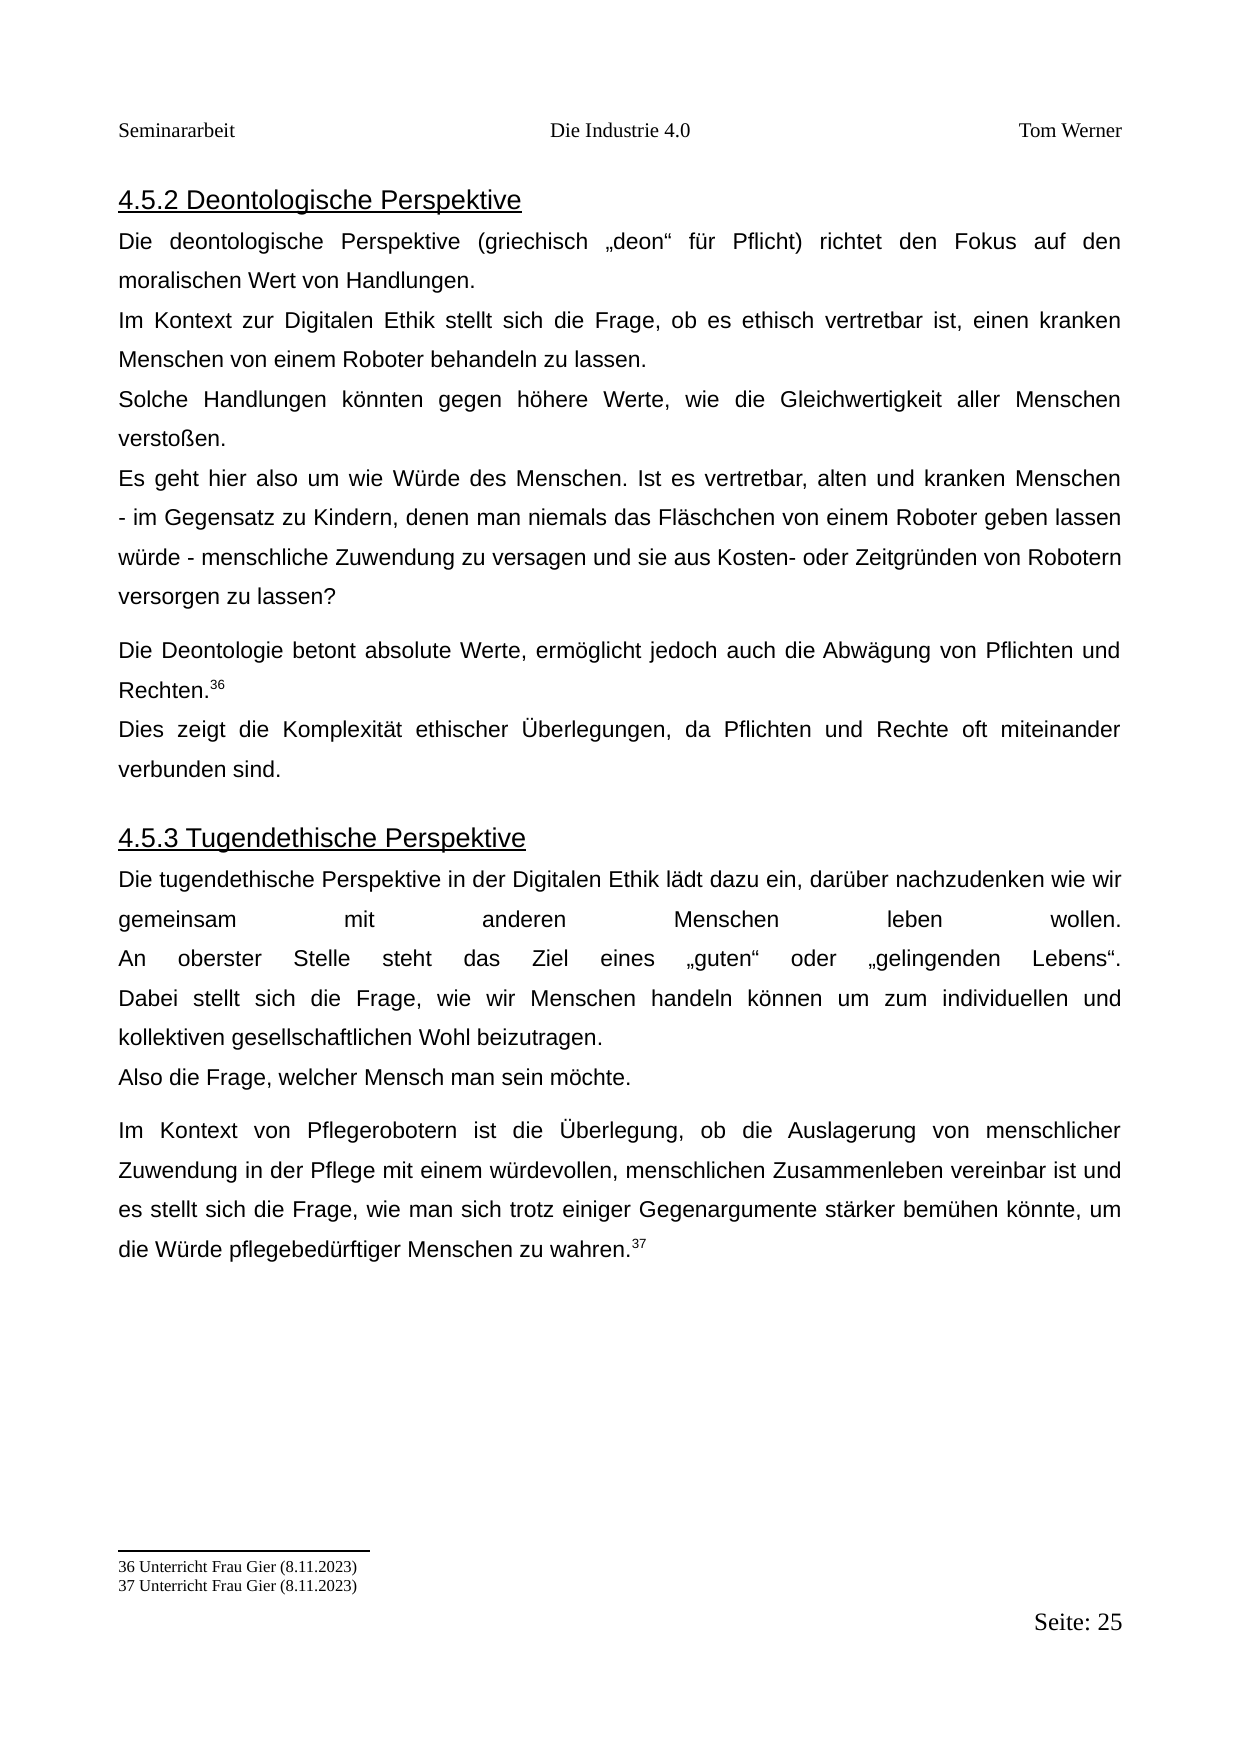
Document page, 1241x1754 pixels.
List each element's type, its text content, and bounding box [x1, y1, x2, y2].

text Die Deontologie betont absolute Werte, ermöglicht jedoch auch die Abwägung von Pflichten und Rechten. Dies zeigt die Komplexität ethischer Überlegungen, da Pflichten und Rechte oft miteinander verbunden sind. [118, 637, 1122, 782]
subtitle 4.5.3 Tugendethische Perspektive [118, 822, 1122, 853]
text Die tugendethische Perspektive in der Digitalen Ethik lädt dazu ein, darüber nachzudenken wie wir gemeinsam mit anderen Menschen leben wollen. An oberster Stelle steht das Ziel eines „guten“ oder „gelingenden Lebens“. Dabei stellt sich die Frage, wie wir Menschen handeln können um zum individuellen und kollektiven gesellschaftlichen Wohl beizutragen. Also die Frage, welcher Mensch man sein möchte. [118, 866, 1122, 1090]
text Unterricht Frau Gier (8.11.2023) [118, 1557, 1122, 1576]
text Die deontologische Perspektive (griechisch „deon“ für Pflicht) richtet den Fokus auf den moralischen Wert von Handlungen. Im Kontext zur Digitalen Ethik stellt sich die Frage, ob es ethisch vertretbar ist, einen kranken Menschen von einem Roboter behandeln zu lassen. Solche Handlungen könnten gegen höhere Werte, wie die Gleichwertigkeit aller Menschen verstoßen. Es geht hier also um wie Würde des Menschen. Ist es vertretbar, alten und kranken Menschen - im Gegensatz zu Kindern, denen man niemals das Fläschchen von einem Roboter geben lassen würde - menschliche Zuwendung zu versagen und sie aus Kosten- oder Zeitgründen von Robotern versorgen zu lassen? [118, 228, 1122, 609]
subtitle 4.5.2 Deontologische Perspektive [118, 184, 1122, 215]
text Im Kontext von Pflegerobotern ist die Überlegung, ob die Auslagerung von menschlicher Zuwendung in der Pflege mit einem würdevollen, menschlichen Zusammenleben vereinbar ist und es stellt sich die Frage, wie man sich trotz einiger Gegenargumente stärker bemühen könnte, um die Würde pflegebedürftiger Menschen zu wahren. [118, 1117, 1122, 1262]
text Unterricht Frau Gier (8.11.2023) [118, 1576, 1122, 1595]
